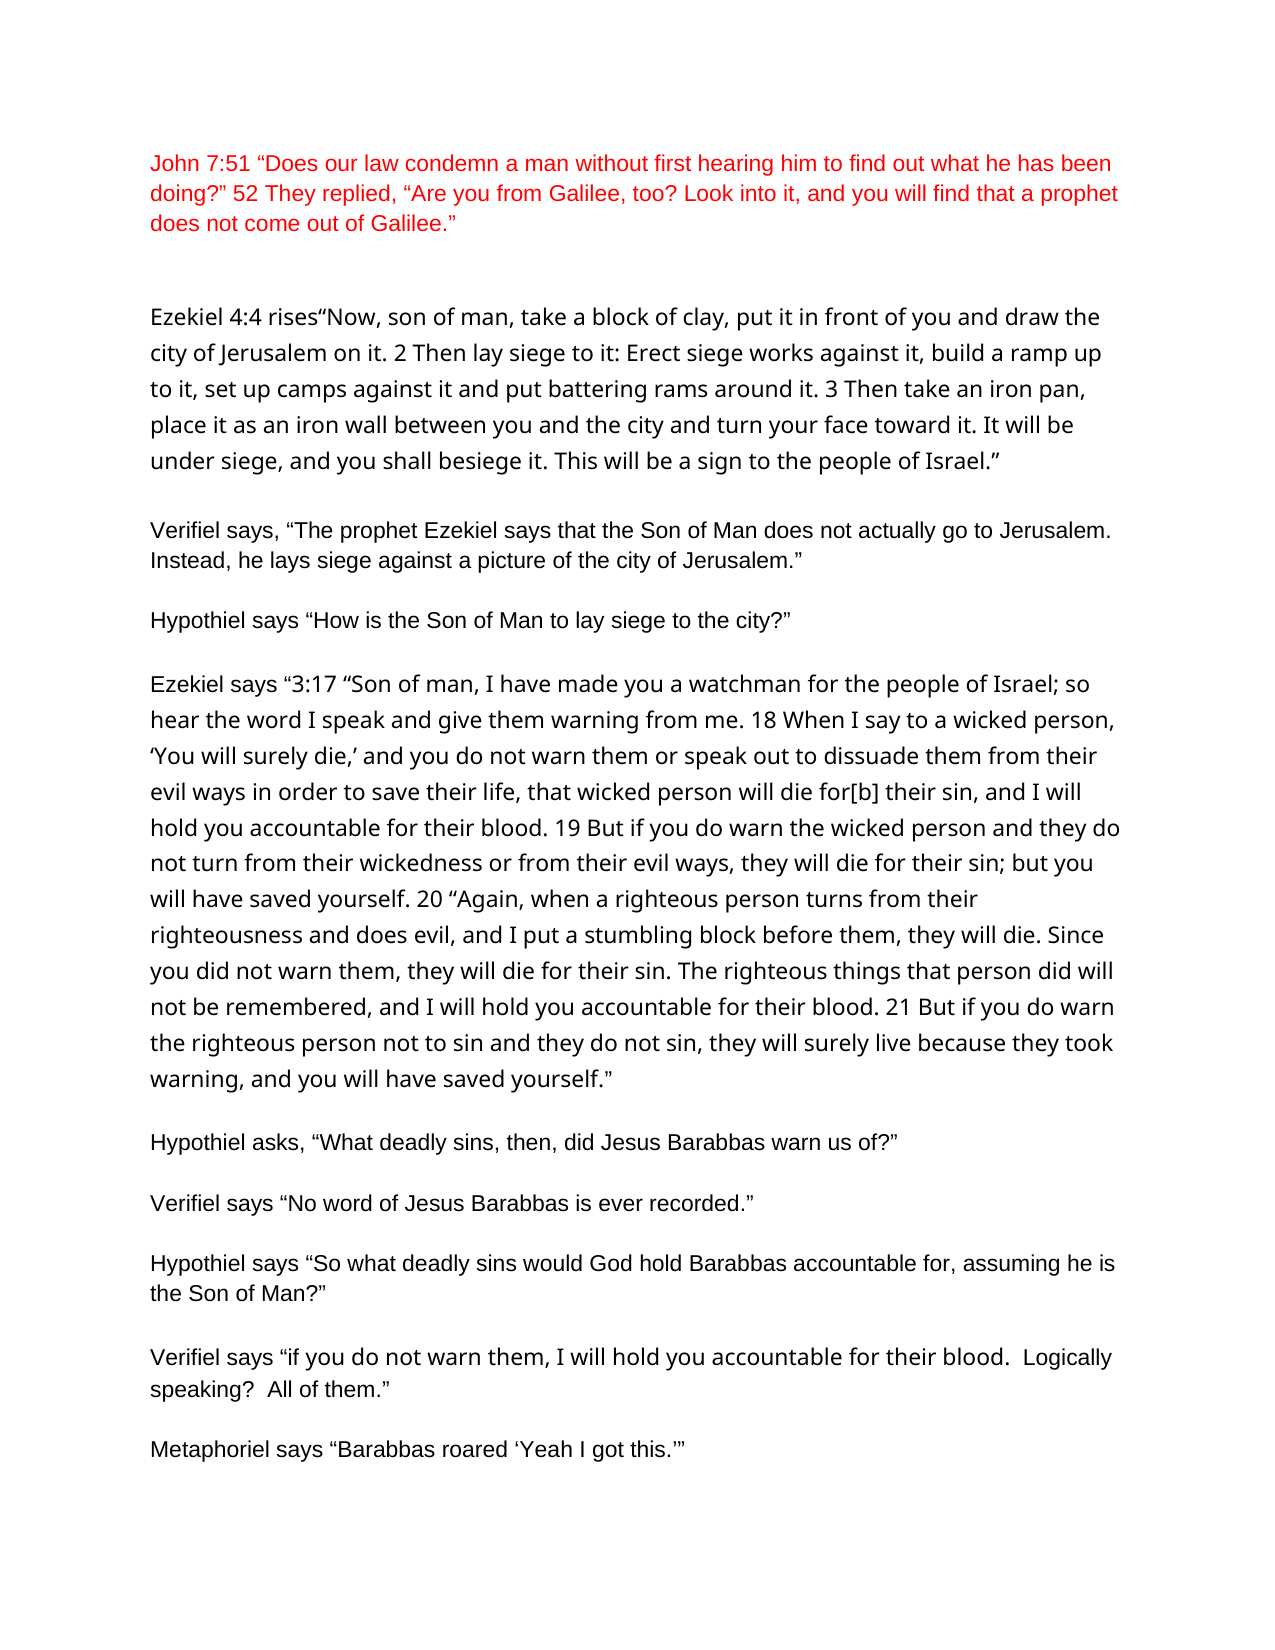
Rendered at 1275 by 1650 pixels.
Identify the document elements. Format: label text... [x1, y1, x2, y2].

text Hypothiel says “So what deadly sins would God hold Barabbas accountable for, assuming he is the Son of Man?” [150, 1250, 1125, 1307]
text Ezekiel 4:4 rises“Now, son of man, take a block of clay, put it in front of you and draw the city of Jerusalem on it. 2 Then lay siege to it: Erect siege works against it, build a ramp up to it, set up camps against it and put battering rams around it. 3 Then take an iron pan, place it as an iron wall between you and the city and turn your face toward it. It will be under siege, and you shall besiege it. This will be a sign to the people of Israel.” [150, 301, 1125, 476]
text Hypothiel asks, “What deadly sins, then, did Jesus Barabbas warn us of?” [150, 1129, 1125, 1156]
text Hypothiel says “How is the Son of Man to lay siege to the city?” [150, 607, 1125, 634]
text Verifiel says “No word of Jesus Barabbas is ever recorded.” [150, 1189, 1125, 1216]
text John 7:51 “Does our law condemn a man without first hearing him to find out what he has been doing?” 52 They replied, “Are you from Galilee, too? Look into it, and you will find that a prophet does not come out of Galilee.” [150, 150, 1125, 237]
text Verifiel says “if you do not warn them, I will hold you accountable for their blood. Logically speaking? All of them.” [150, 1341, 1125, 1402]
text Metaphoriel says “Barabbas roared ‘Yeah I got this.’” [150, 1436, 1125, 1462]
text Verifiel says, “The prophet Ezekiel says that the Son of Man does not actually go to Jerusalem. Instead, he lays siege against a picture of the city of Jerusalem.” [150, 517, 1125, 573]
text Ezekiel says “3:17 “Son of man, I have made you a watchman for the people of Israel; so hear the word I speak and give them warning from me. 18 When I say to a wicked person, ‘You will surely die,’ and you do not warn them or speak out to dissuade them from their evil ways in order to save their life, that wicked person will die for[b] their sin, and I will hold you accountable for their blood. 19 But if you do warn the wicked person and they do not turn from their wickedness or from their evil ways, they will die for their sin; but you will have saved yourself. 20 “Again, when a righteous person turns from their righteousness and does evil, and I put a stumbling block before them, they will die. Since you did not warn them, they will die for their sin. The righteous things that person did will not be remembered, and I will hold you accountable for their blood. 21 But if you do warn the righteous person not to sin and they do not sin, they will surely live because they took warning, and you will have saved yourself.” [150, 668, 1125, 1094]
